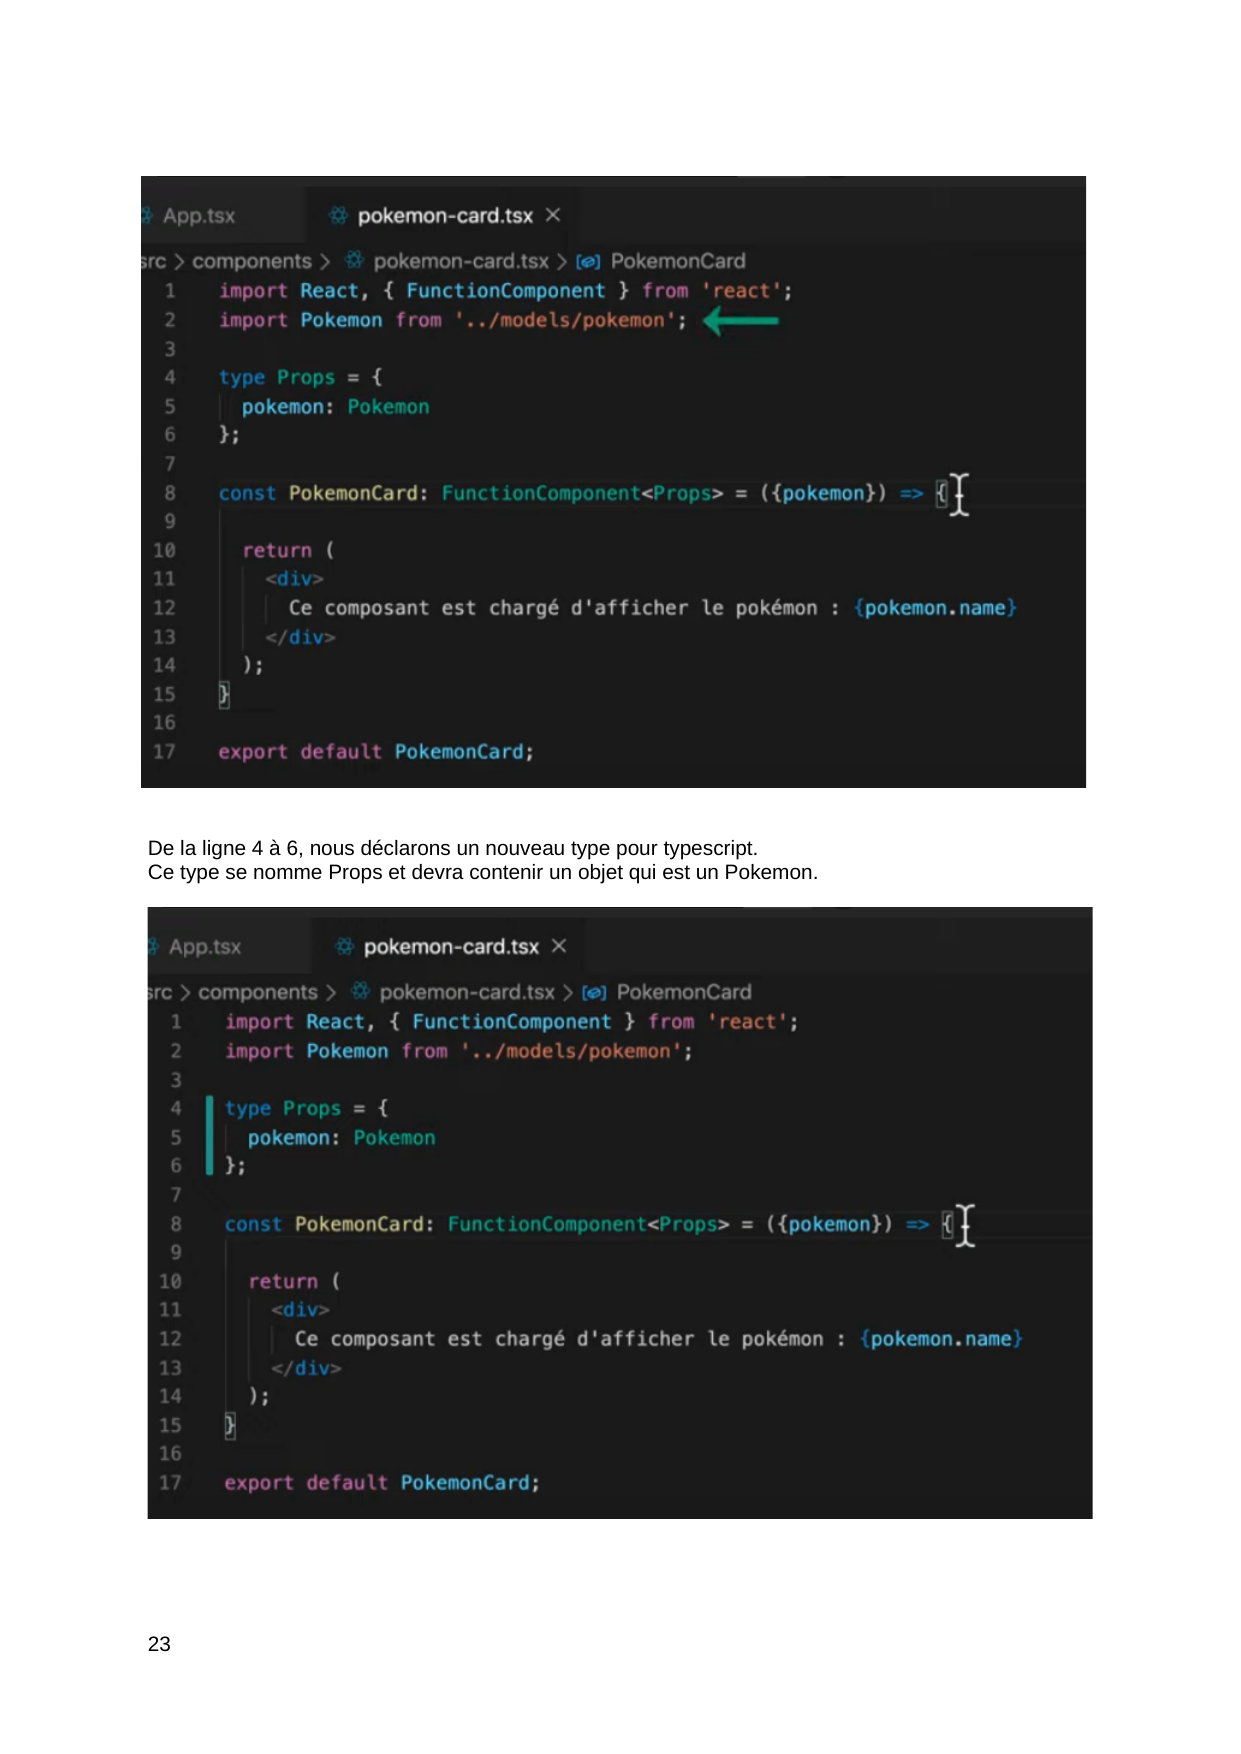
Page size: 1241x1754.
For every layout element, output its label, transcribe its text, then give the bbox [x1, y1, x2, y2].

text Ce type se nomme Props et devra contenir un objet qui est un Pokemon. [148, 859, 1093, 883]
text De la ligne 4 à 6, nous déclarons un nouveau type pour typescript. [148, 836, 1093, 859]
picture [141, 176, 1087, 788]
picture [147, 907, 1093, 1519]
